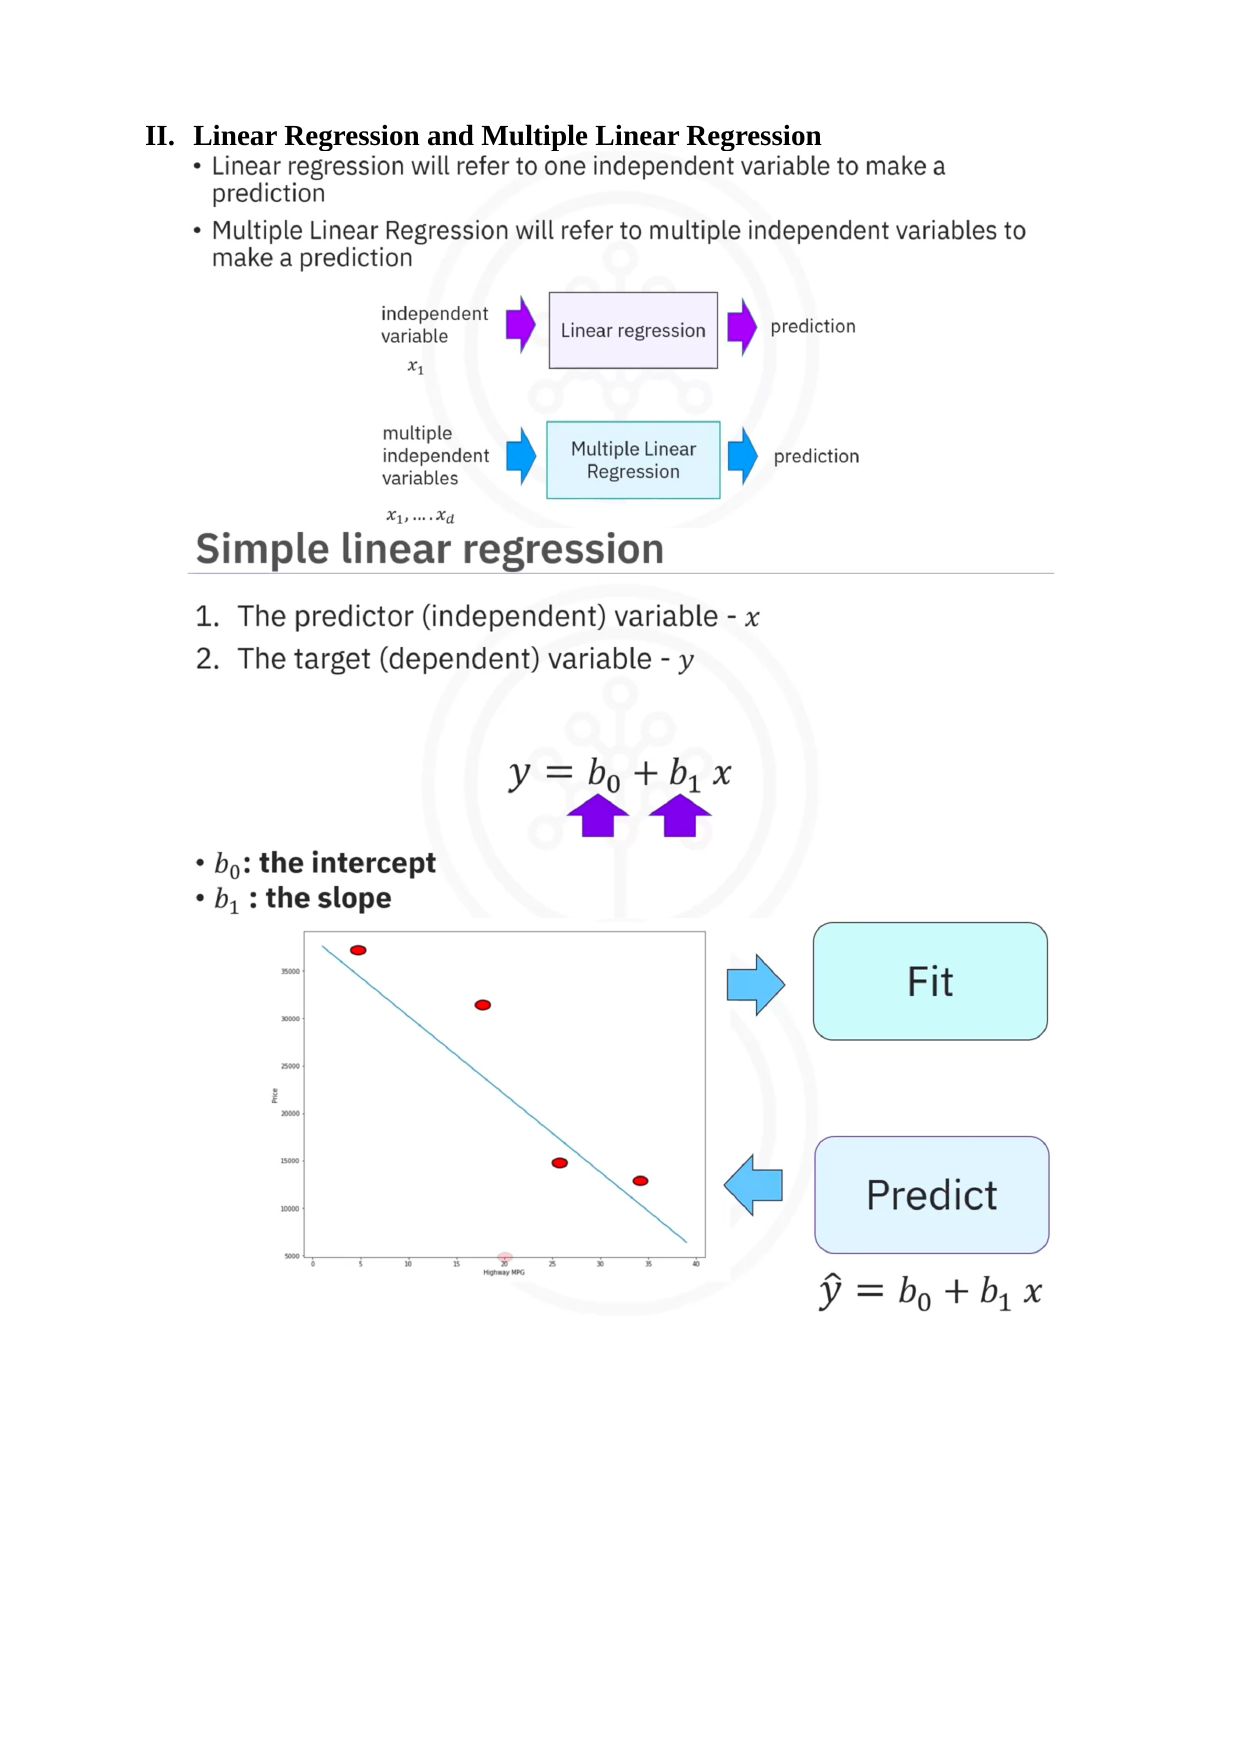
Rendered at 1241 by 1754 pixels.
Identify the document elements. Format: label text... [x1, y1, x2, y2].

list Linear Regression and Multiple Linear Regression [175, 118, 1122, 151]
picture [118, 151, 1123, 1316]
